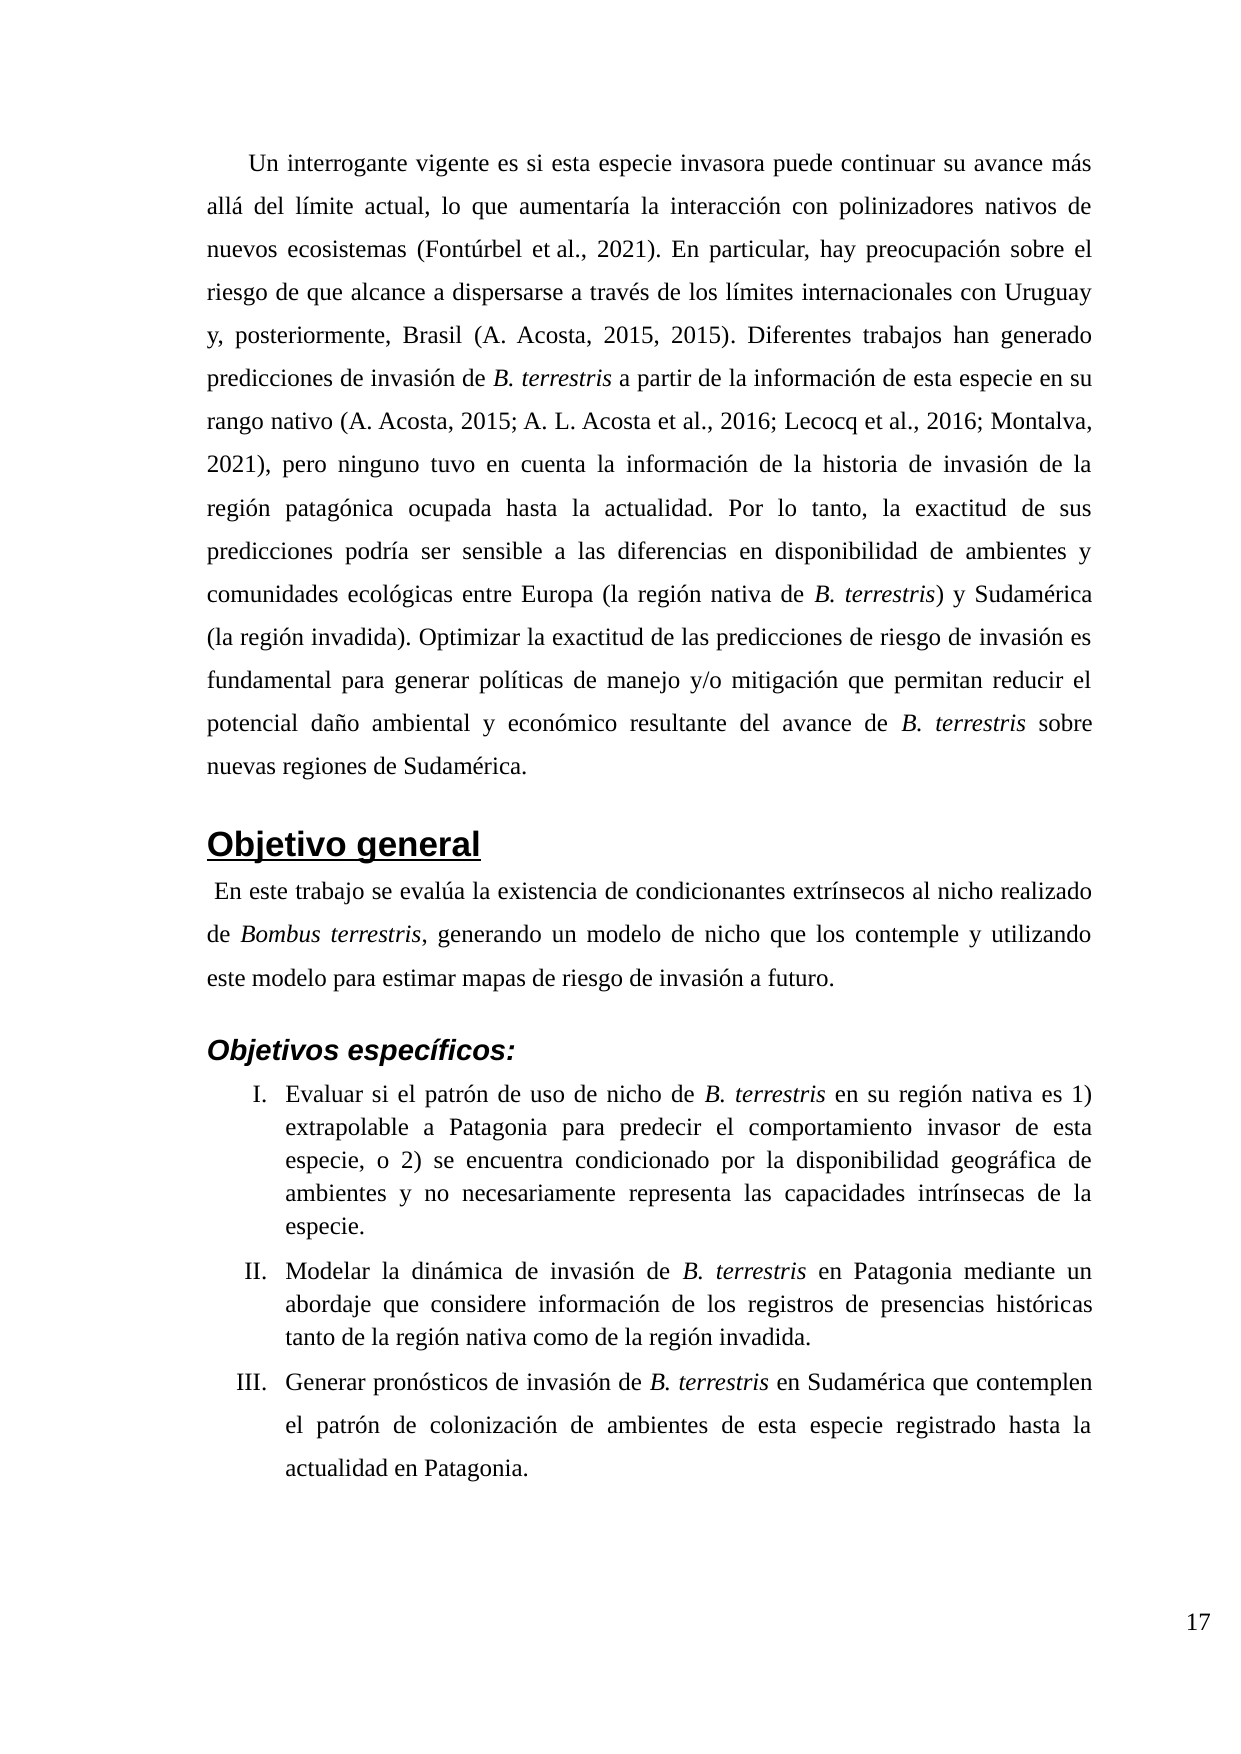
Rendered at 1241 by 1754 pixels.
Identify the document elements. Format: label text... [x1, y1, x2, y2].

text En este trabajo se evalúa la existencia de condicionantes extrínsecos al nicho realizado de Bombus terrestris, generando un modelo de nicho que los contemple y utilizando este modelo para estimar mapas de riesgo de invasión a futuro. [207, 876, 1093, 991]
text Un interrogante vigente es si esta especie invasora puede continuar su avance más allá del límite actual, lo que aumentaría la interacción con polinizadores nativos de nuevos ecosistemas (Fontúrbel et al., 2021). En particular, hay preocupación sobre el riesgo de que alcance a dispersarse a través de los límites internacionales con Uruguay y, posteriormente, Brasil (A. Acosta, 2015, 2015). Diferentes trabajos han generado predicciones de invasión de B. terrestris a partir de la información de esta especie en su rango nativo (A. Acosta, 2015; A. L. Acosta et al., 2016; Lecocq et al., 2016; Montalva, 2021), pero ninguno tuvo en cuenta la información de la historia de invasión de la región patagónica ocupada hasta la actualidad. Por lo tanto, la exactitud de sus predicciones podría ser sensible a las diferencias en disponibilidad de ambientes y comunidades ecológicas entre Europa (la región nativa de B. terrestris) y Sudamérica (la región invadida). Optimizar la exactitud de las predicciones de riesgo de invasión es fundamental para generar políticas de manejo y/o mitigación que permitan reducir el potencial daño ambiental y económico resultante del avance de B. terrestris sobre nuevas regiones de Sudamérica. [207, 148, 1093, 780]
list Modelar la dinámica de invasión de B. terrestris en Patagonia mediante un abordaje que considere información de los registros de presencias históricas tanto de la región nativa como de la región invadida. [267, 1256, 1093, 1351]
subtitle Objetivo general [207, 824, 1093, 864]
list Generar pronósticos de invasión de B. terrestris en Sudamérica que contemplen el patrón de colonización de ambientes de esta especie registrado hasta la actualidad en Patagonia. [267, 1367, 1093, 1482]
list Evaluar si el patrón de uso de nicho de B. terrestris en su región nativa es 1) extrapolable a Patagonia para predecir el comportamiento invasor de esta especie, o 2) se encuentra condicionado por la disponibilidad geográfica de ambientes y no necesariamente representa las capacidades intrínsecas de la especie. [267, 1079, 1093, 1240]
subtitle Objetivos específicos: [207, 1033, 1093, 1066]
